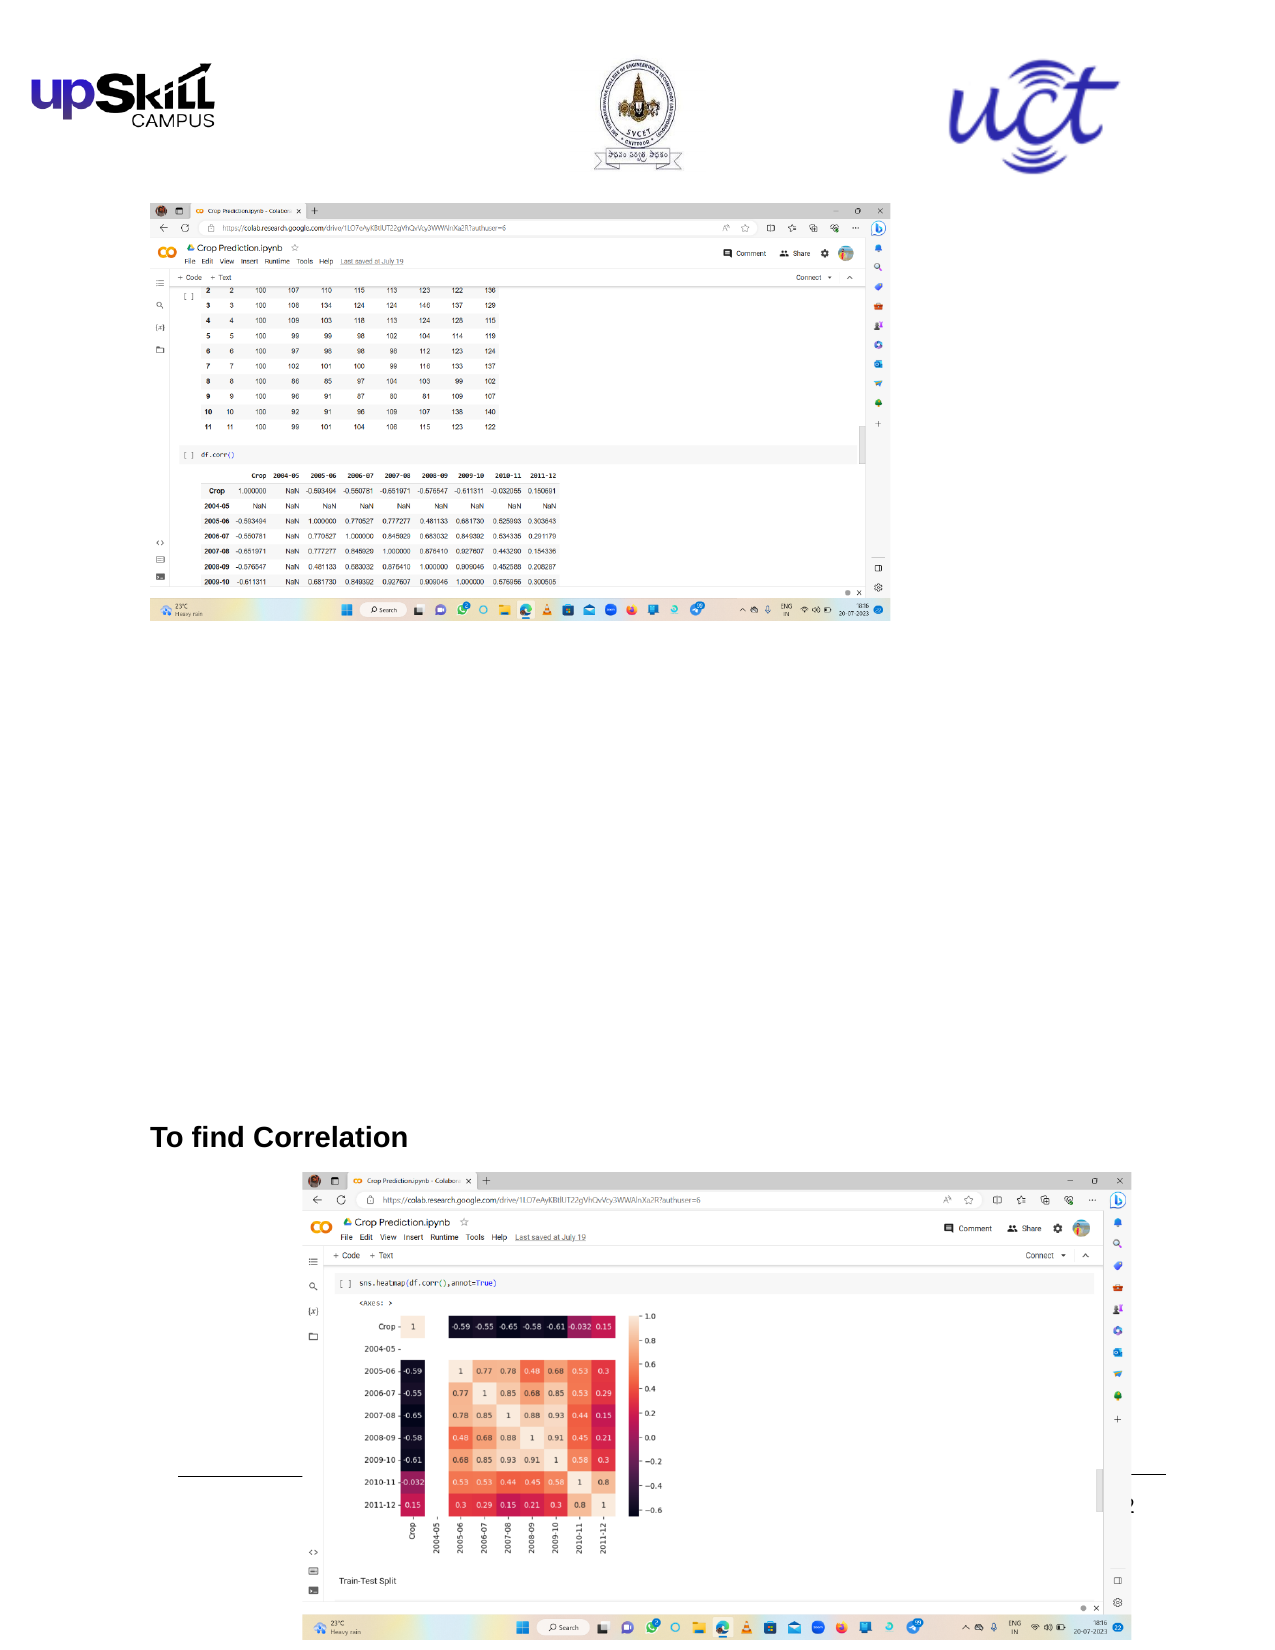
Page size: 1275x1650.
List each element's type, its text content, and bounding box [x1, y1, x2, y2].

text To find Correlation [150, 1120, 1134, 1154]
